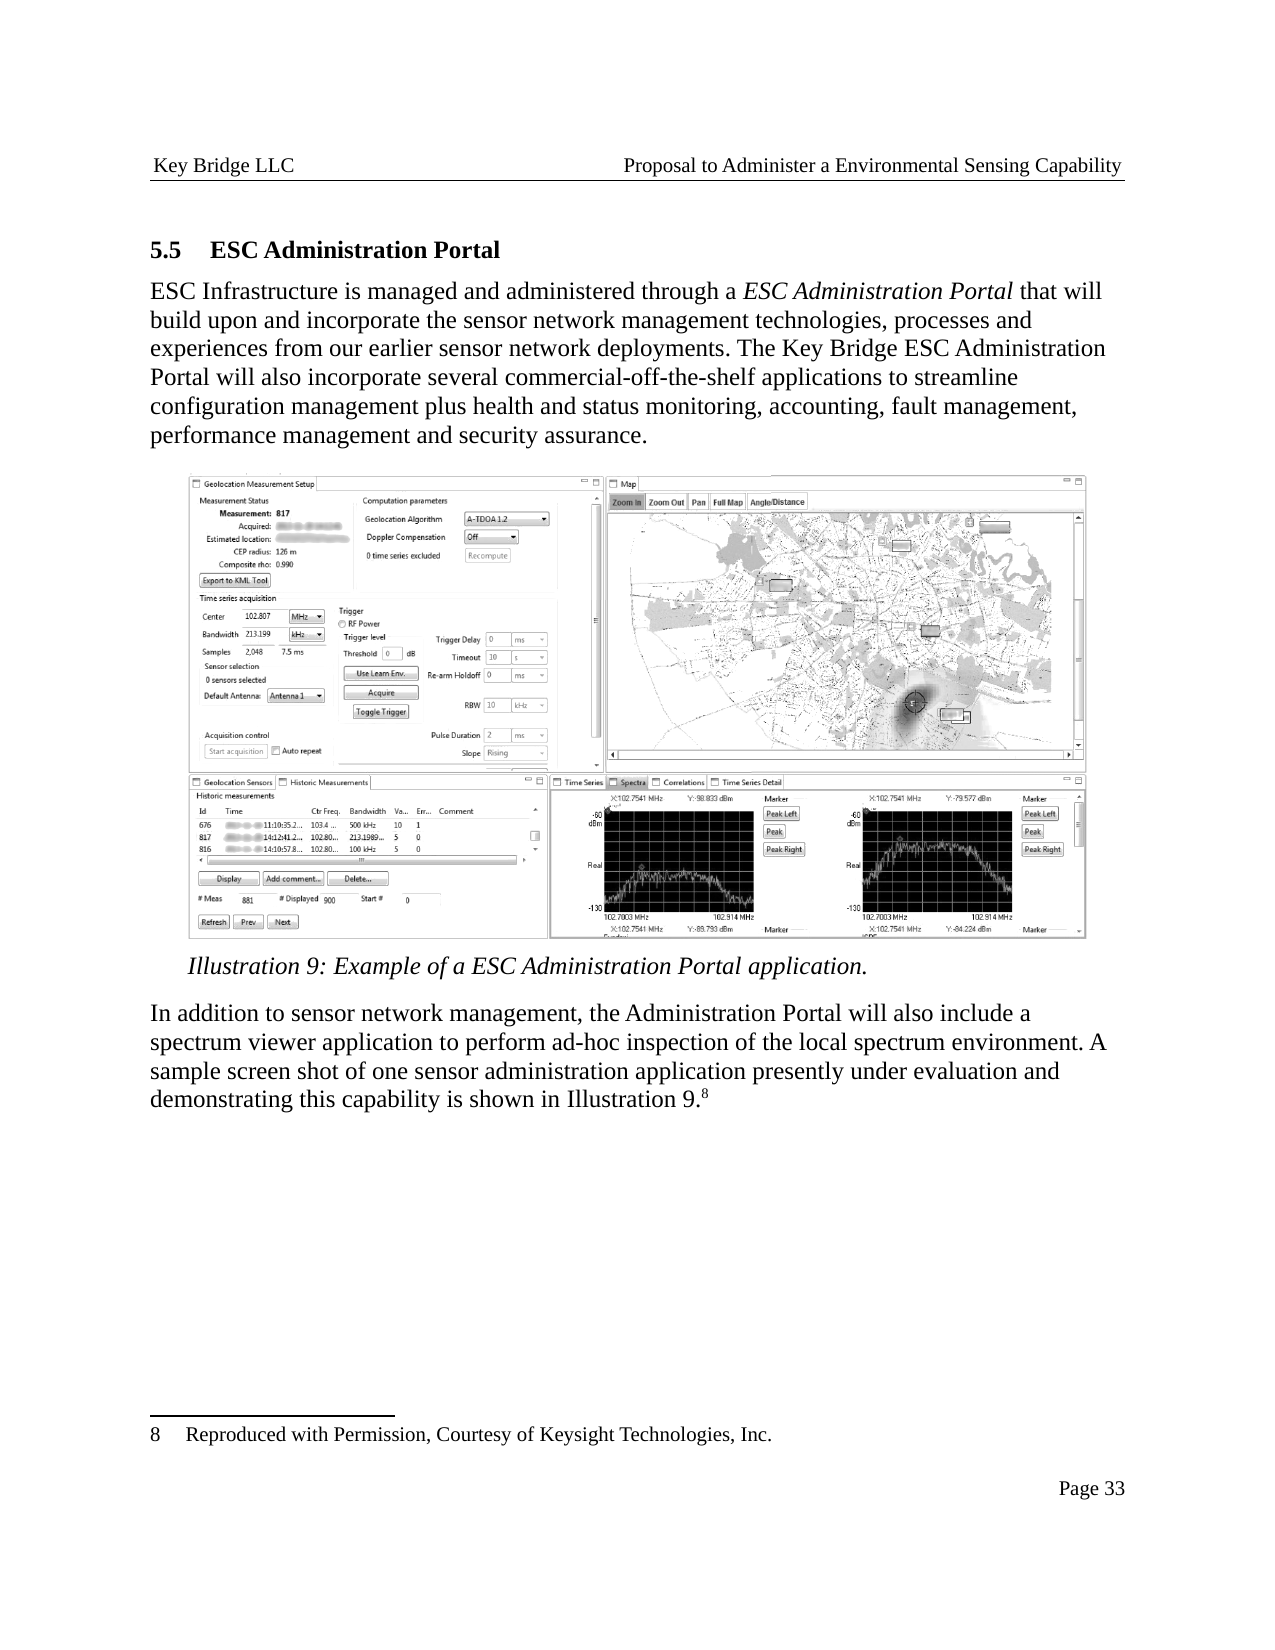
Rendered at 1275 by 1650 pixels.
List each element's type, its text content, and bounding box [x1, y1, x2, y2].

text Reproduced with Permission, Courtesy of Keysight Technologies, Inc. [150, 1422, 1125, 1446]
text Illustration 9: Example of a ESC Administration Portal application. [187, 940, 1087, 980]
text ESC Infrastructure is managed and administered through a ESC Administration Portal that will build upon and incorporate the sensor network management technologies, processes and experiences from our earlier sensor network deployments. The Key Bridge ESC Administration Portal will also incorporate several commercial-off-the-shelf applications to streamline configuration management plus health and status monitoring, accounting, fault management, performance management and security assurance. [150, 276, 1125, 448]
subtitle ESC Administration Portal [150, 235, 1125, 263]
text In addition to sensor network management, the Administration Portal will also include a spectrum viewer application to perform ad-hoc inspection of the local spectrum environment. A sample screen shot of one sensor administration application presently under evaluation and demonstrating this capability is shown in Illustration 9. [150, 461, 1125, 1113]
picture [187, 473, 1088, 940]
